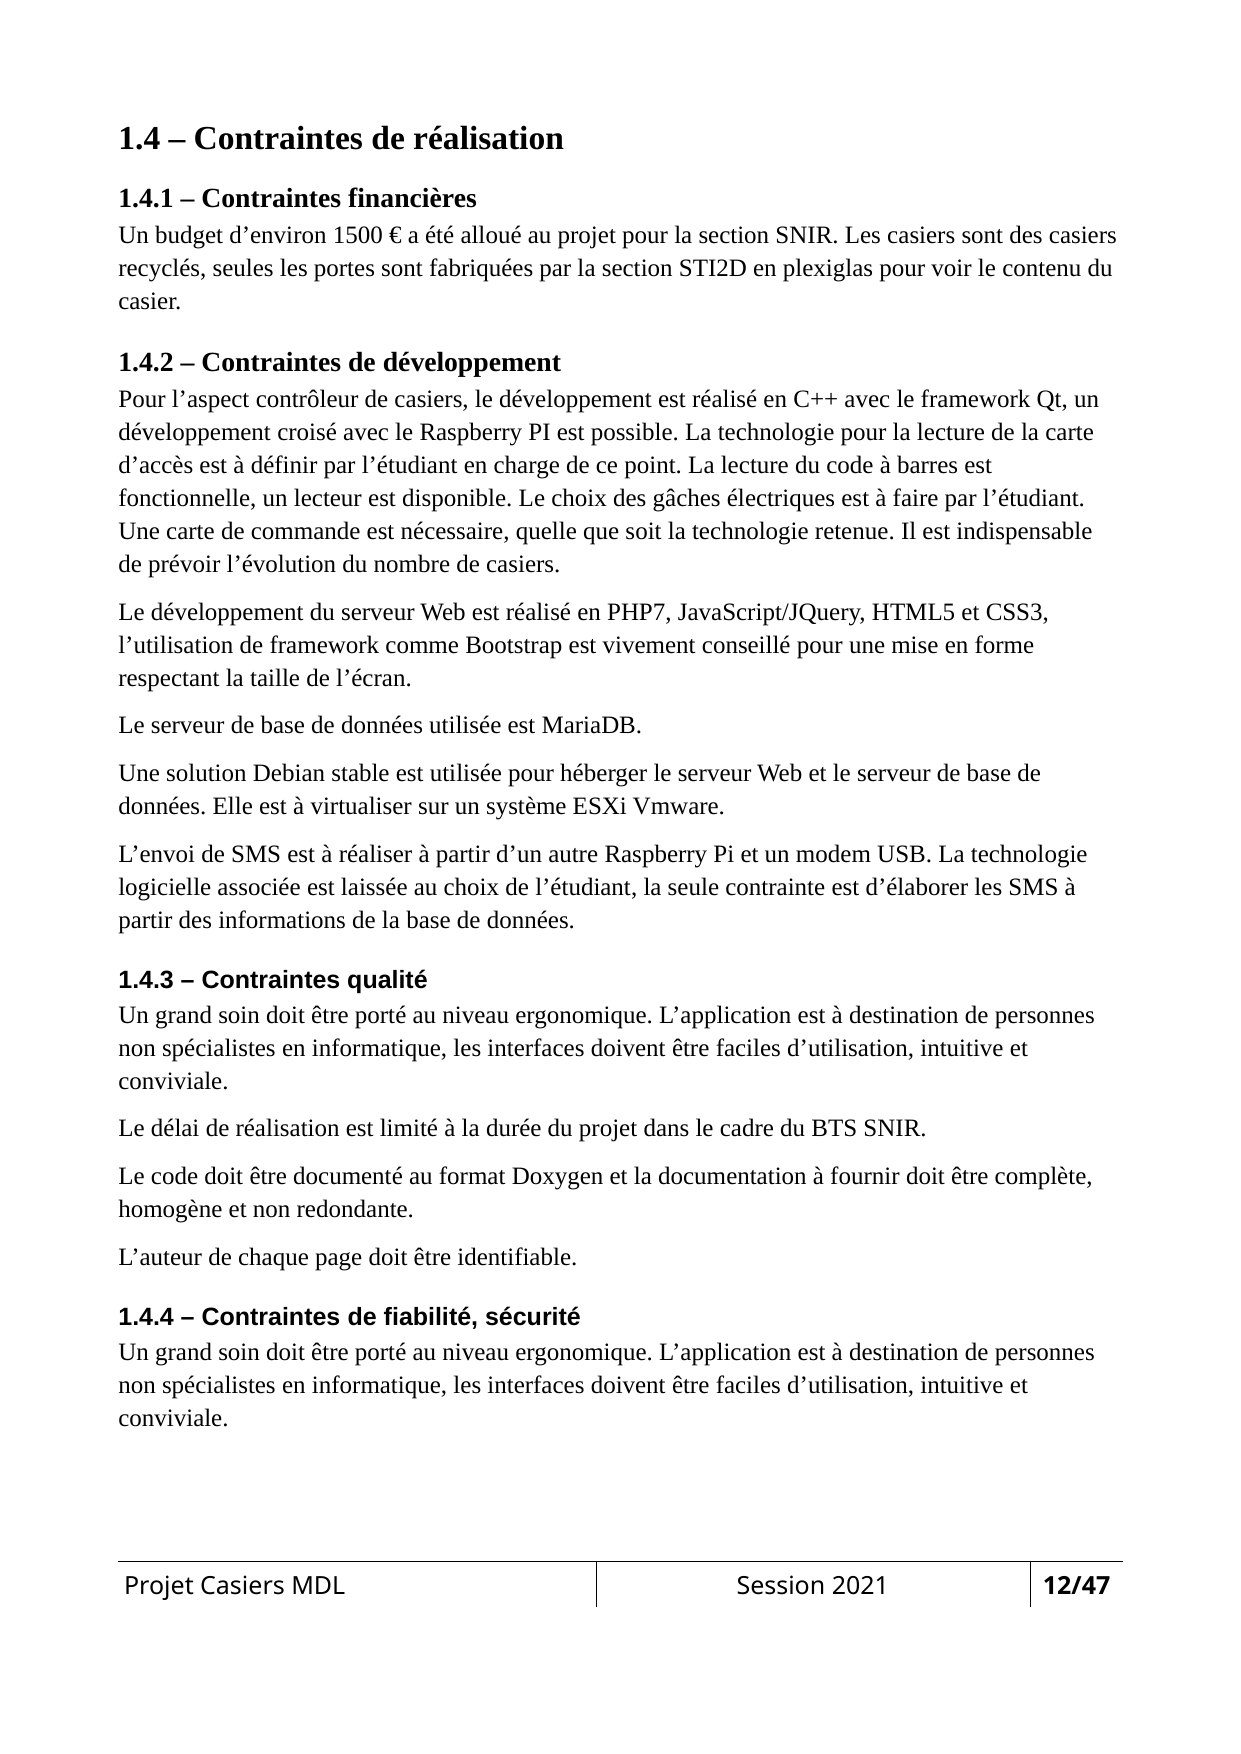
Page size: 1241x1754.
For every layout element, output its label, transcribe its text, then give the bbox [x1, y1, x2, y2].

text Pour l’aspect contrôleur de casiers, le développement est réalisé en C++ avec le framework Qt, un développement croisé avec le Raspberry PI est possible. La technologie pour la lecture de la carte d’accès est à définir par l’étudiant en charge de ce point. La lecture du code à barres est fonctionnelle, un lecteur est disponible. Le choix des gâches électriques est à faire par l’étudiant. Une carte de commande est nécessaire, quelle que soit la technologie retenue. Il est indispensable de prévoir l’évolution du nombre de casiers. [118, 384, 1122, 578]
text Un grand soin doit être porté au niveau ergonomique. L’application est à destination de personnes non spécialistes en informatique, les interfaces doivent être faciles d’utilisation, intuitive et conviviale. [118, 1337, 1122, 1432]
text L’auteur de chaque page doit être identifiable. [118, 1242, 1122, 1271]
text Le développement du serveur Web est réalisé en PHP7, JavaScript/JQuery, HTML5 et CSS3, l’utilisation de framework comme Bootstrap est vivement conseillé pour une mise en forme respectant la taille de l’écran. [118, 597, 1122, 692]
text Une solution Debian stable est utilisée pour héberger le serveur Web et le serveur de base de données. Elle est à virtualiser sur un système ESXi Vmware. [118, 758, 1122, 820]
subtitle 1.4.2 – Contraintes de développement [118, 346, 1122, 378]
text Le délai de réalisation est limité à la durée du projet dans le cadre du BTS SNIR. [118, 1113, 1122, 1142]
text Un grand soin doit être porté au niveau ergonomique. L’application est à destination de personnes non spécialistes en informatique, les interfaces doivent être faciles d’utilisation, intuitive et conviviale. [118, 1000, 1122, 1095]
text Le code doit être documenté au format Doxygen et la documentation à fournir doit être complète, homogène et non redondante. [118, 1161, 1122, 1223]
text Le serveur de base de données utilisée est MariaDB. [118, 711, 1122, 739]
text Un budget d’environ 1500 € a été alloué au projet pour la section SNIR. Les casiers sont des casiers recyclés, seules les portes sont fabriquées par la section STI2D en plexiglas pour voir le contenu du casier. [118, 220, 1122, 315]
subtitle 1.4.4 – Contraintes de fiabilité, sécurité [118, 1302, 1122, 1331]
subtitle 1.4.1 – Contraintes financières [118, 182, 1122, 214]
subtitle 1.4.3 – Contraintes qualité [118, 965, 1122, 994]
text L’envoi de SMS est à réaliser à partir d’un autre Raspberry Pi et un modem USB. La technologie logicielle associée est laissée au choix de l’étudiant, la seule contrainte est d’élaborer les SMS à partir des informations de la base de données. [118, 839, 1122, 933]
subtitle 1.4 – Contraintes de réalisation [118, 118, 1122, 157]
